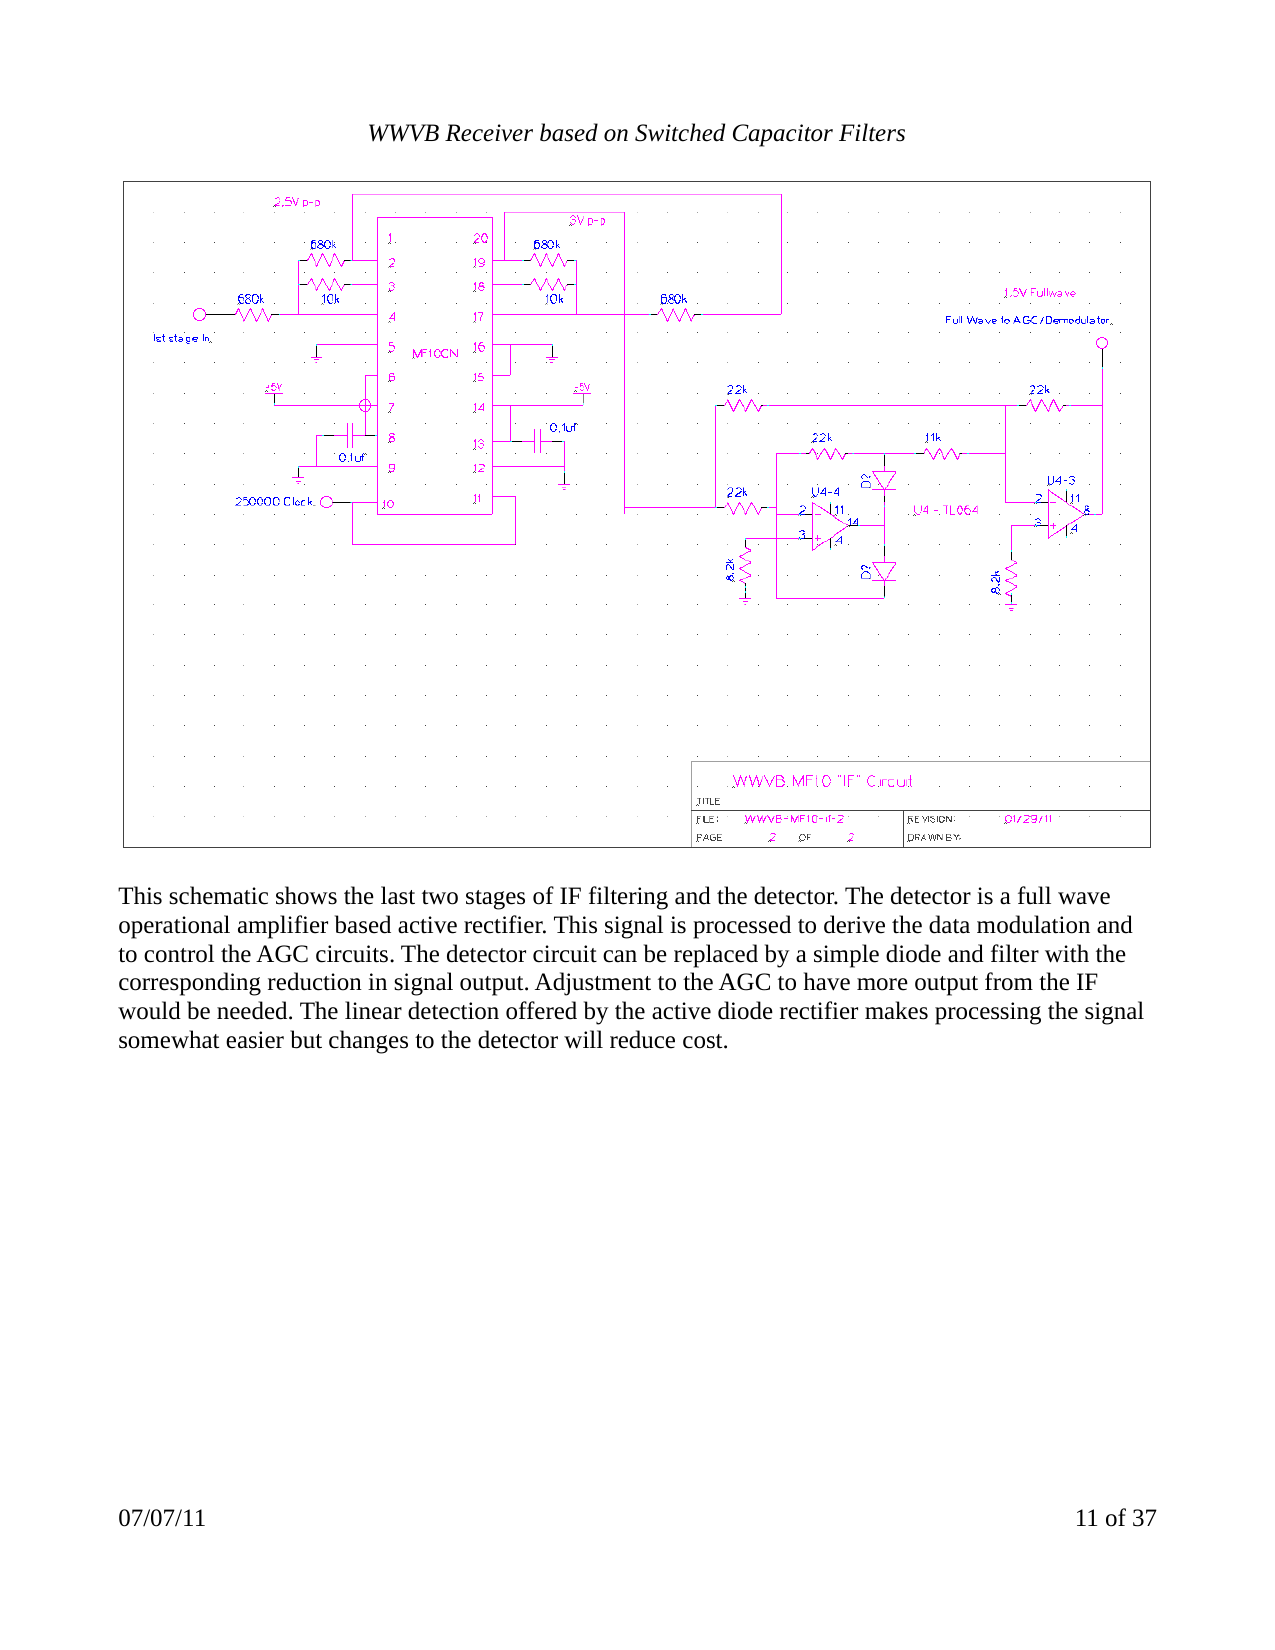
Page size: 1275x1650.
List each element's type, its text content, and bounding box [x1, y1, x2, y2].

text This schematic shows the last two stages of IF filtering and the detector. The detector is a full wave operational amplifier based active rectifier. This signal is processed to derive the data modulation and to control the AGC circuits. The detector circuit can be replaced by a simple diode and filter with the corresponding reduction in signal output. Adjustment to the AGC to have more output from the IF would be needed. The linear detection offered by the active diode rectifier makes processing the signal somewhat easier but changes to the detector will reduce cost. [118, 881, 1157, 1054]
picture [118, 176, 1157, 853]
